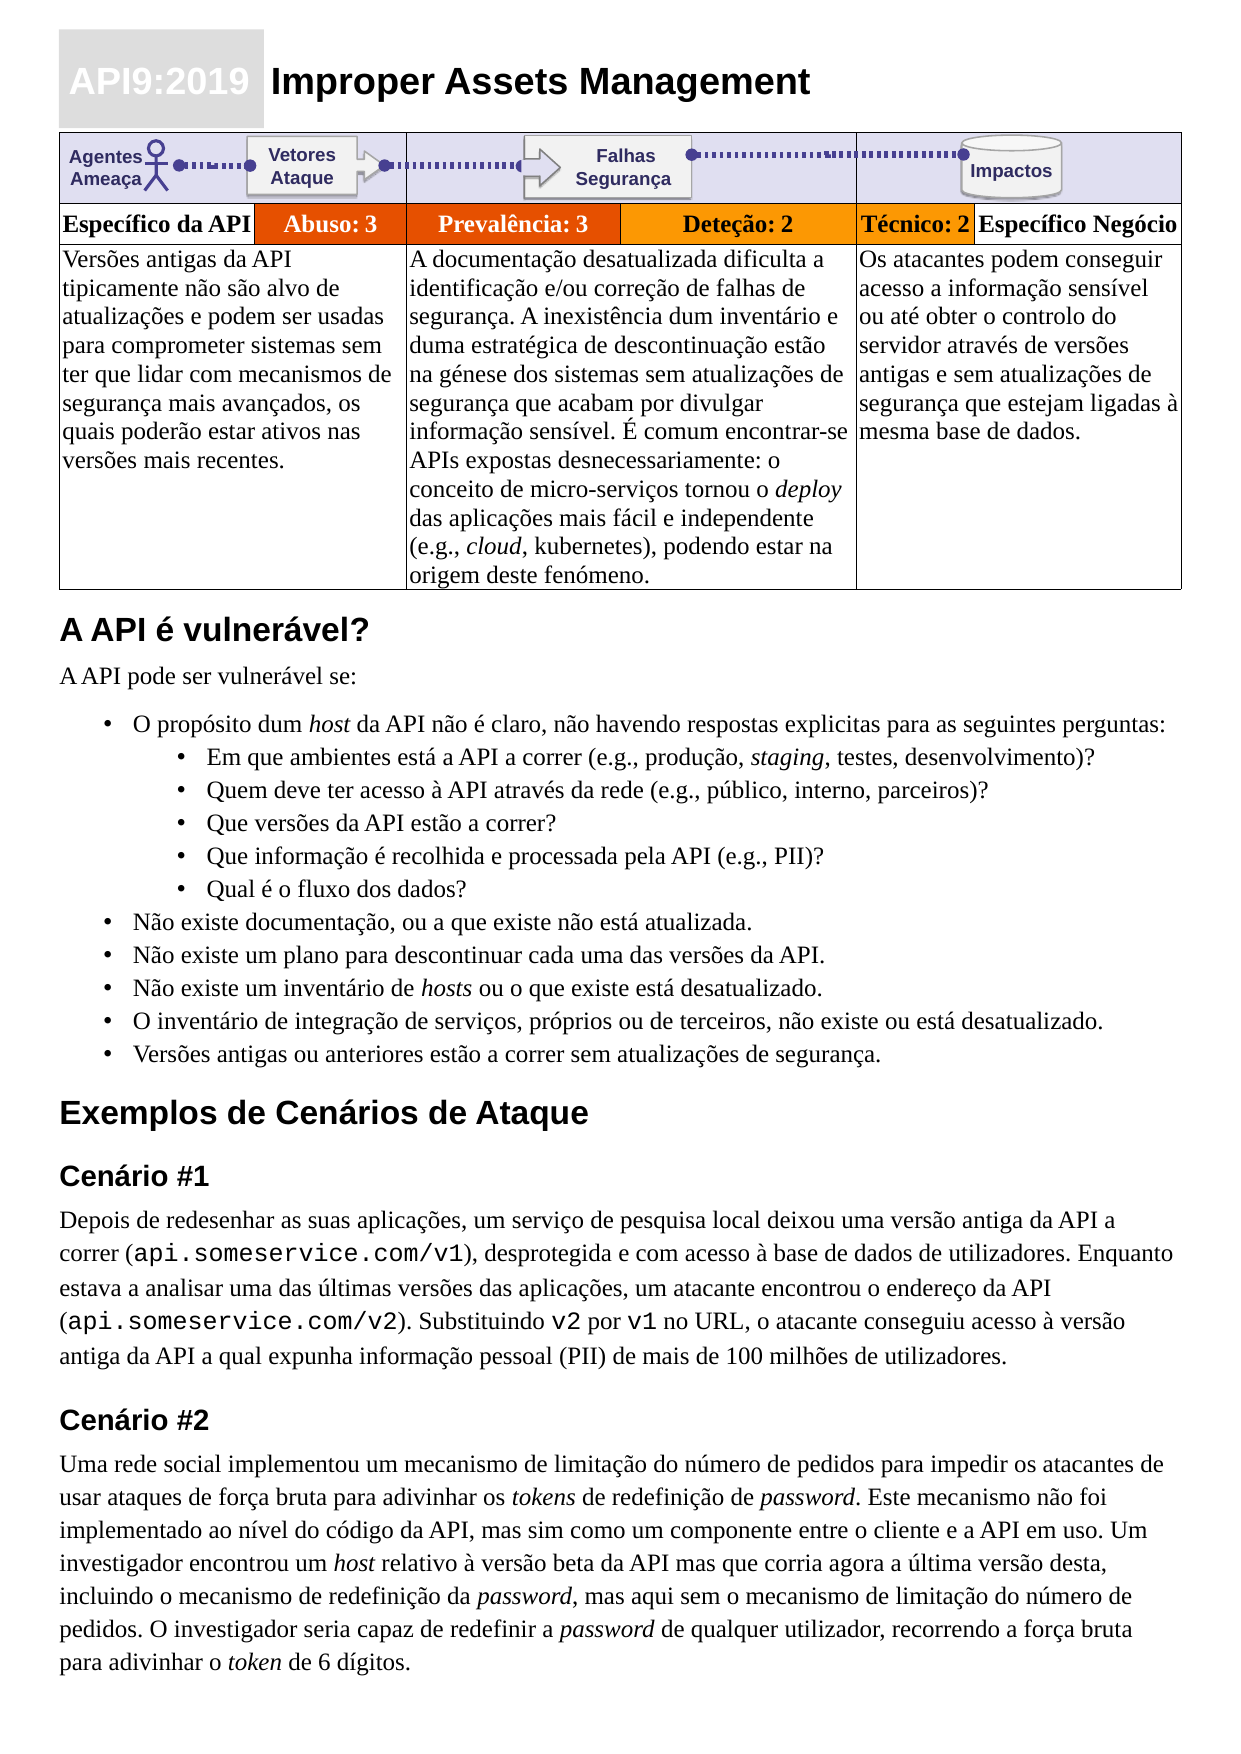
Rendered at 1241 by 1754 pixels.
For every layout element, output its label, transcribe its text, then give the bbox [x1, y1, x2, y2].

table_header [254, 133, 406, 203]
table_header [407, 133, 620, 203]
list Versões antigas ou anteriores estão a correr sem atualizações de segurança. [103, 1039, 1181, 1068]
table_cell Técnico: 2 [857, 204, 974, 244]
list Que versões da API estão a correr? [177, 808, 1181, 836]
text Depois de redesenhar as suas aplicações, um serviço de pesquisa local deixou uma versão antiga da API a correr (api.someservice.com/v1), desprotegida e com acesso à base de dados de utilizadores. Enquanto estava a analisar uma das últimas versões das aplicações, um atacante encontrou o endereço da API (api.someservice.com/v2). Substituindo v2 por v1 no URL, o atacante conseguiu acesso à versão antiga da API a qual expunha informação pessoal (PII) de mais de 100 milhões de utilizadores. [59, 1205, 1181, 1370]
table_header [857, 133, 974, 203]
subtitle A API é vulnerável? [59, 610, 1181, 648]
subtitle Exemplos de Cenários de Ataque [59, 1093, 1181, 1131]
subtitle Cenário #2 [59, 1403, 1181, 1437]
text Uma rede social implementou um mecanismo de limitação do número de pedidos para impedir os atacantes de usar ataques de força bruta para adivinhar os tokens de redefinição de password. Este mecanismo não foi implementado ao nível do código da API, mas sim como um componente entre o cliente e a API em uso. Um investigador encontrou um host relativo à versão beta da API mas que corria agora a última versão desta, incluindo o mecanismo de redefinição da password, mas aqui sem o mecanismo de limitação do número de pedidos. O investigador seria capaz de redefinir a password de qualquer utilizador, recorrendo a força bruta para adivinhar o token de 6 dígitos. [59, 1449, 1181, 1676]
table_cell Específico da API [60, 204, 254, 244]
list Em que ambientes está a API a correr (e.g., produção, staging, testes, desenvolvimento)? [177, 742, 1181, 770]
list Não existe um inventário de hosts ou o que existe está desatualizado. [103, 973, 1181, 1002]
list Não existe um plano para descontinuar cada uma das versões da API. [103, 940, 1181, 968]
list Qual é o fluxo dos dados? [177, 874, 1181, 902]
list O inventário de integração de serviços, próprios ou de terceiros, não existe ou está desatualizado. [103, 1006, 1181, 1034]
table_header [974, 133, 1181, 203]
table_cell Abuso: 3 [255, 204, 406, 244]
table_cell Versões antigas da API tipicamente não são alvo de atualizações e podem ser usadas para comprometer sistemas sem ter que lidar com mecanismos de segurança mais avançados, os quais poderão estar ativos nas versões mais recentes. [60, 245, 406, 589]
table_cell Específico Negócio [975, 204, 1181, 244]
table_cell Prevalência: 3 [407, 204, 620, 244]
subtitle Cenário #1 [59, 1158, 1181, 1192]
table_cell A documentação desatualizada dificulta a identificação e/ou correção de falhas de segurança. A inexistência dum inventário e duma estratégica de descontinuação estão na génese dos sistemas sem atualizações de segurança que acabam por divulgar informação sensível. É comum encontrar-se APIs expostas desnecessariamente: o conceito de micro-serviços tornou o deploy das aplicações mais fácil e independente (e.g., cloud, kubernetes), podendo estar na origem deste fenómeno. [407, 245, 856, 589]
table_header [60, 133, 254, 203]
table_cell Os atacantes podem conseguir acesso a informação sensível ou até obter o controlo do servidor através de versões antigas e sem atualizações de segurança que estejam ligadas à mesma base de dados. [857, 245, 1181, 589]
list Que informação é recolhida e processada pela API (e.g., PII)? [177, 841, 1181, 869]
table_cell Deteção: 2 [621, 204, 856, 244]
list Não existe documentação, ou a que existe não está atualizada. [103, 907, 1181, 936]
list Quem deve ter acesso à API através da rede (e.g., público, interno, parceiros)? [177, 775, 1181, 803]
table_header [620, 133, 856, 203]
list O propósito dum host da API não é claro, não havendo respostas explicitas para as seguintes perguntas: [103, 709, 1181, 737]
text A API pode ser vulnerável se: [59, 661, 1181, 690]
